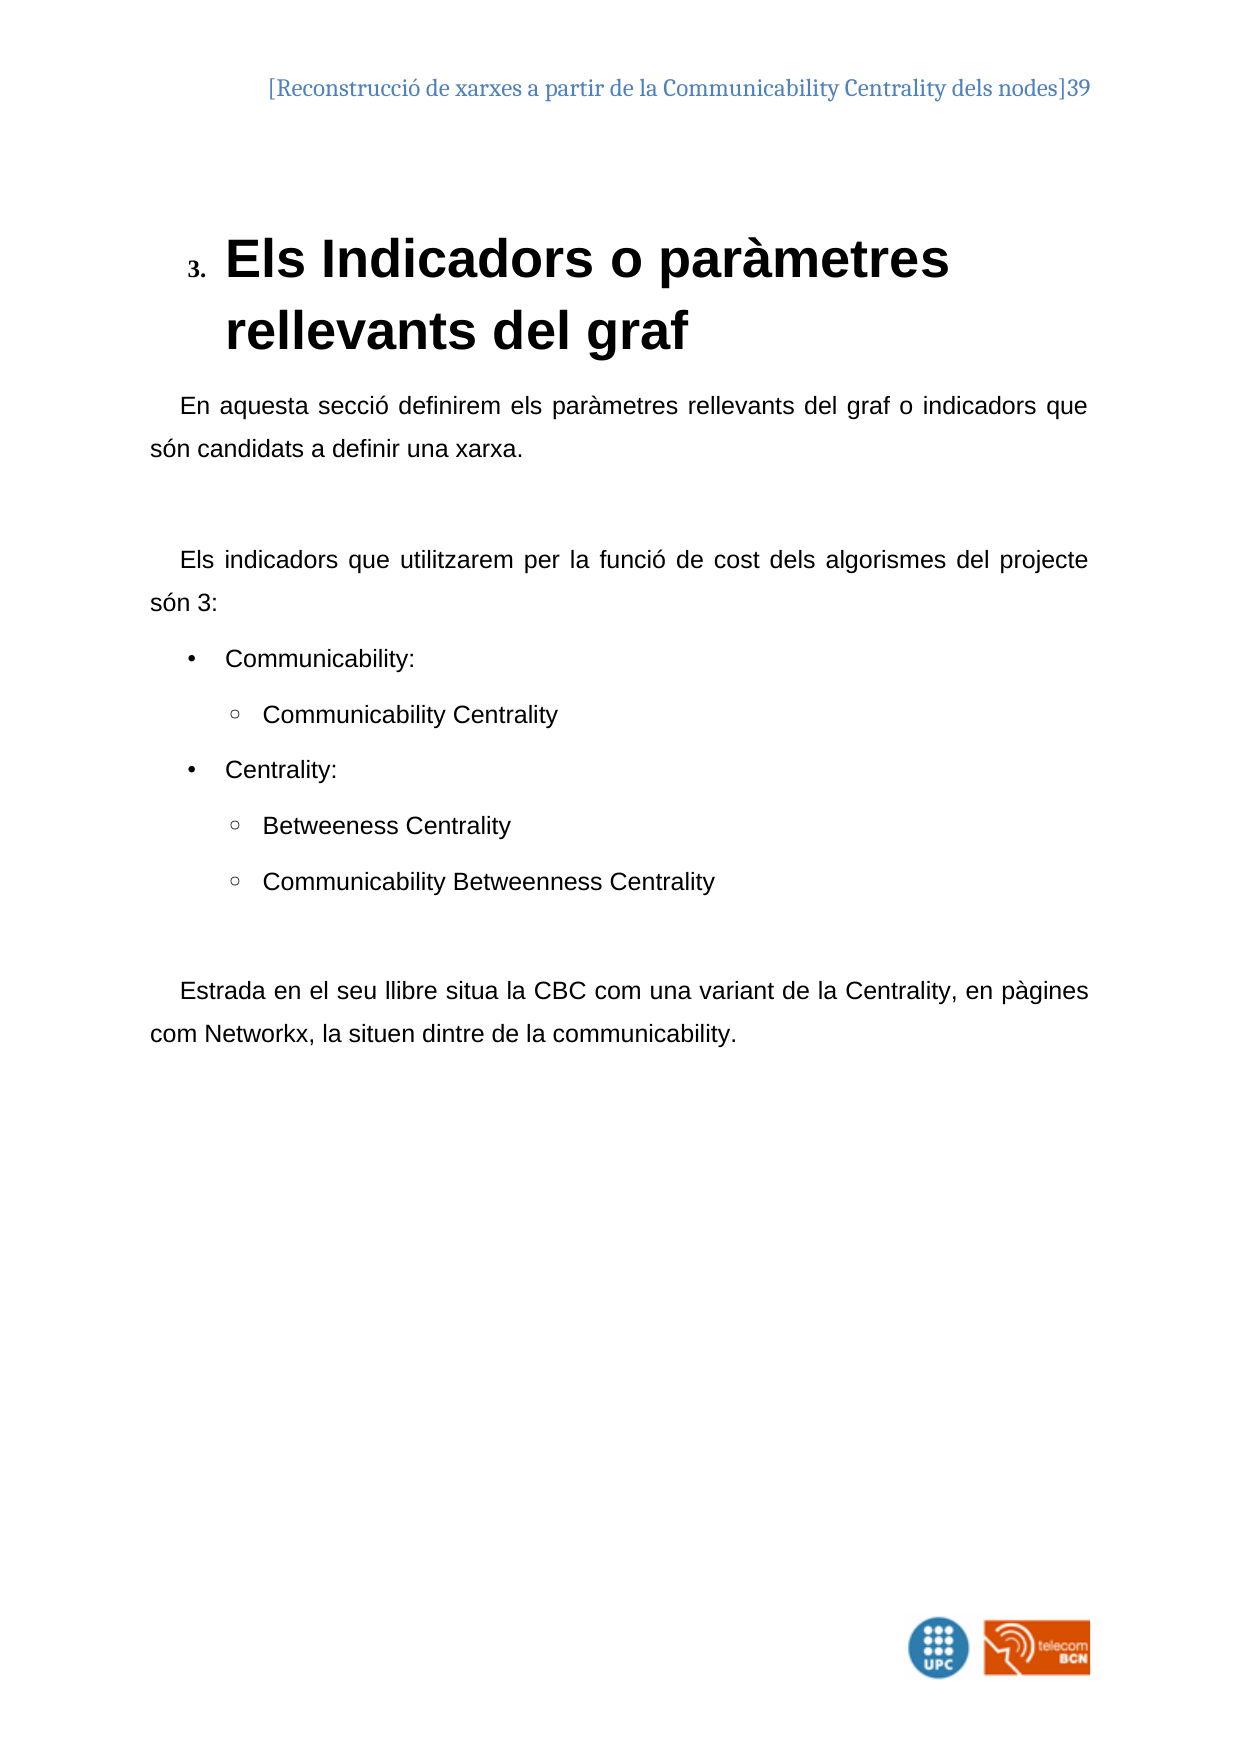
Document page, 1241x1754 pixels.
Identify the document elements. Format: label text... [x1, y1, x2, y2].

subtitle Els Indicadors o paràmetres rellevants del graf [187, 227, 1090, 361]
list Centrality: [187, 755, 1090, 784]
list Communicability: [187, 644, 1090, 673]
text En aquesta secció definirem els paràmetres rellevants del graf o indicadors que són candidats a definir una xarxa. [150, 391, 1090, 463]
list Communicability Betweenness Centrality [225, 867, 1090, 896]
text Els indicadors que utilitzarem per la funció de cost dels algorismes del projecte són 3: [150, 545, 1090, 617]
picture [904, 1614, 1091, 1681]
list Communicability Centrality [225, 699, 1090, 728]
text Estrada en el seu llibre situa la CBC com una variant de la Centrality, en pàgines com Networkx, la situen dintre de la communicability. [150, 976, 1090, 1048]
list Betweeness Centrality [225, 811, 1090, 840]
